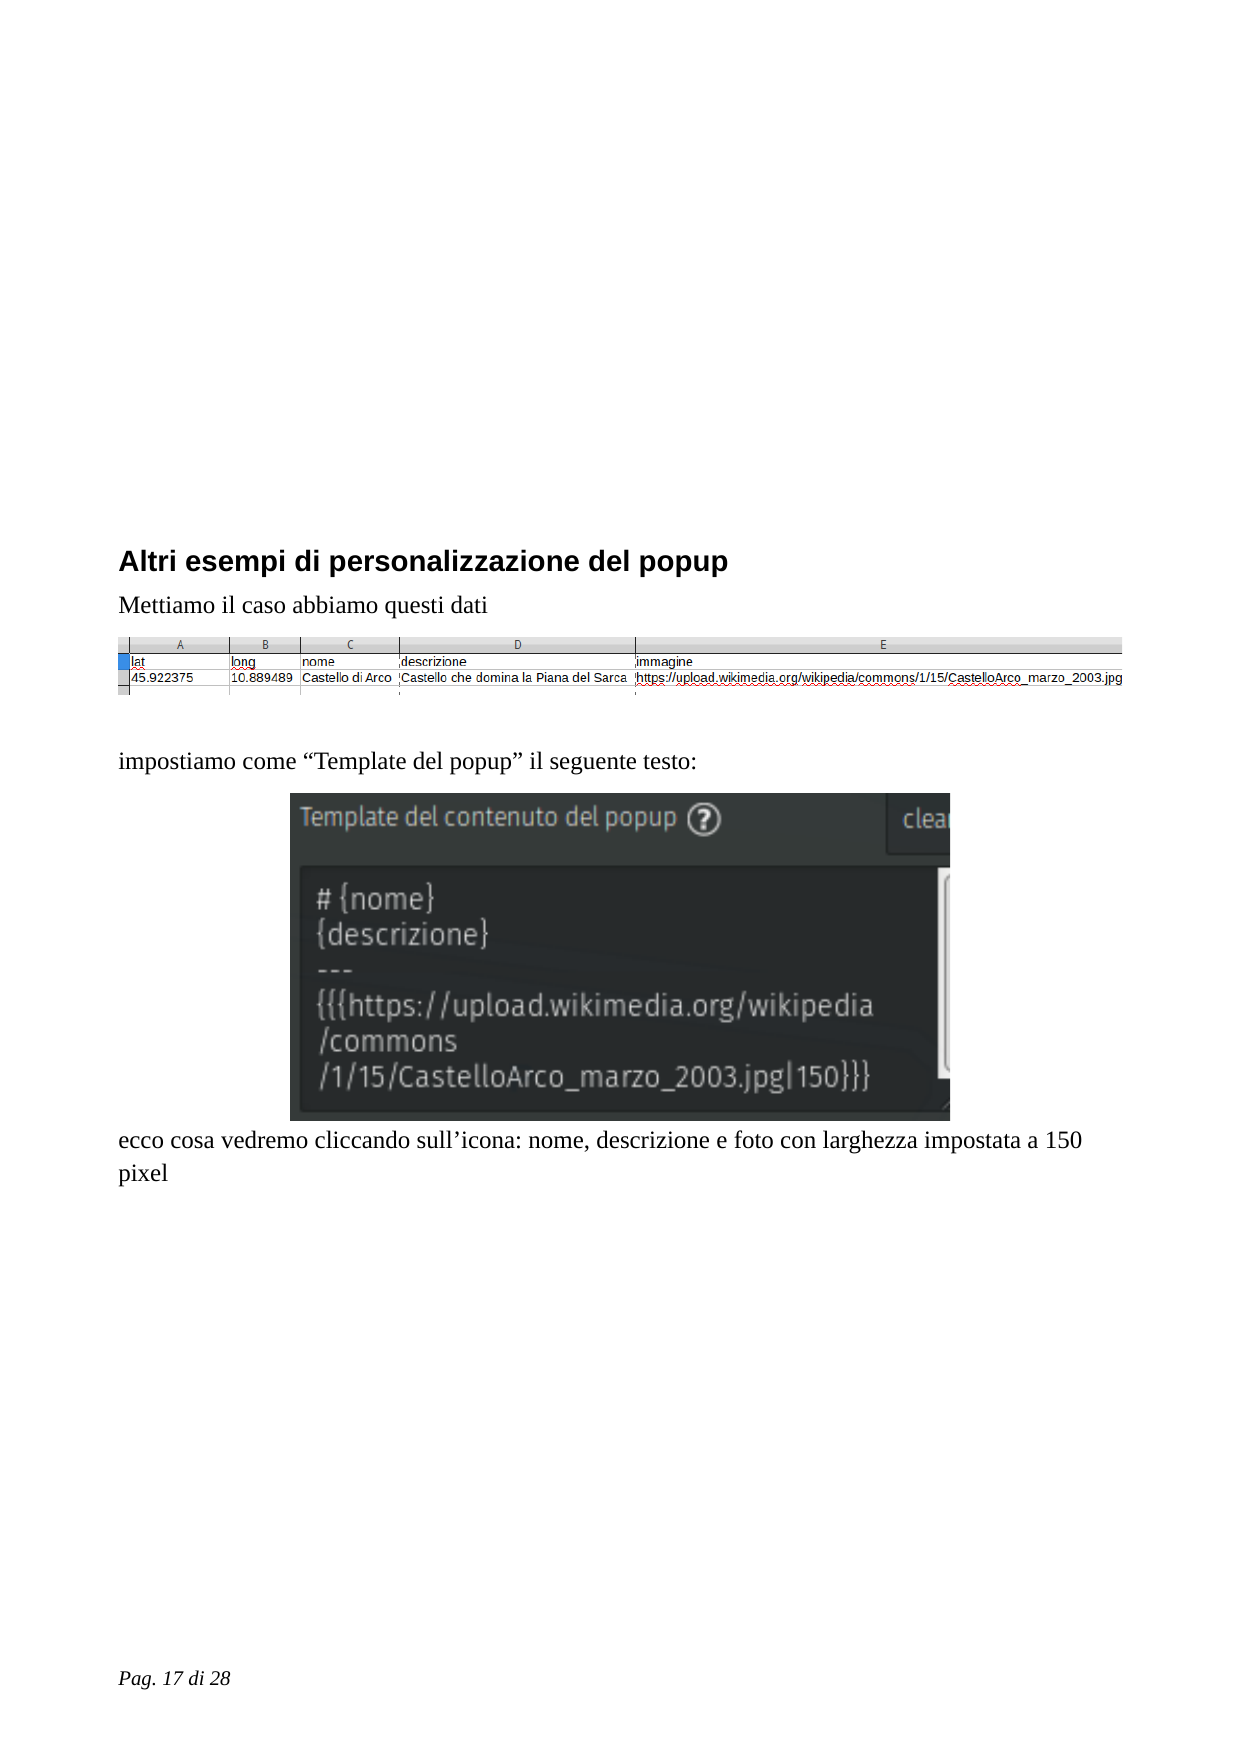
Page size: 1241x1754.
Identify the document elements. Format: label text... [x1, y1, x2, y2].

picture [290, 793, 951, 1121]
text Mettiamo il caso abbiamo questi dati [118, 590, 1122, 619]
text impostiamo come “Template del popup” il seguente testo: [118, 746, 1122, 775]
text ecco cosa vedremo cliccando sull’icona: nome, descrizione e foto con larghezza impostata a 150 pixel [118, 1043, 1122, 1187]
subtitle Altri esempi di personalizzazione del popup [118, 544, 1122, 577]
picture [118, 637, 1123, 695]
